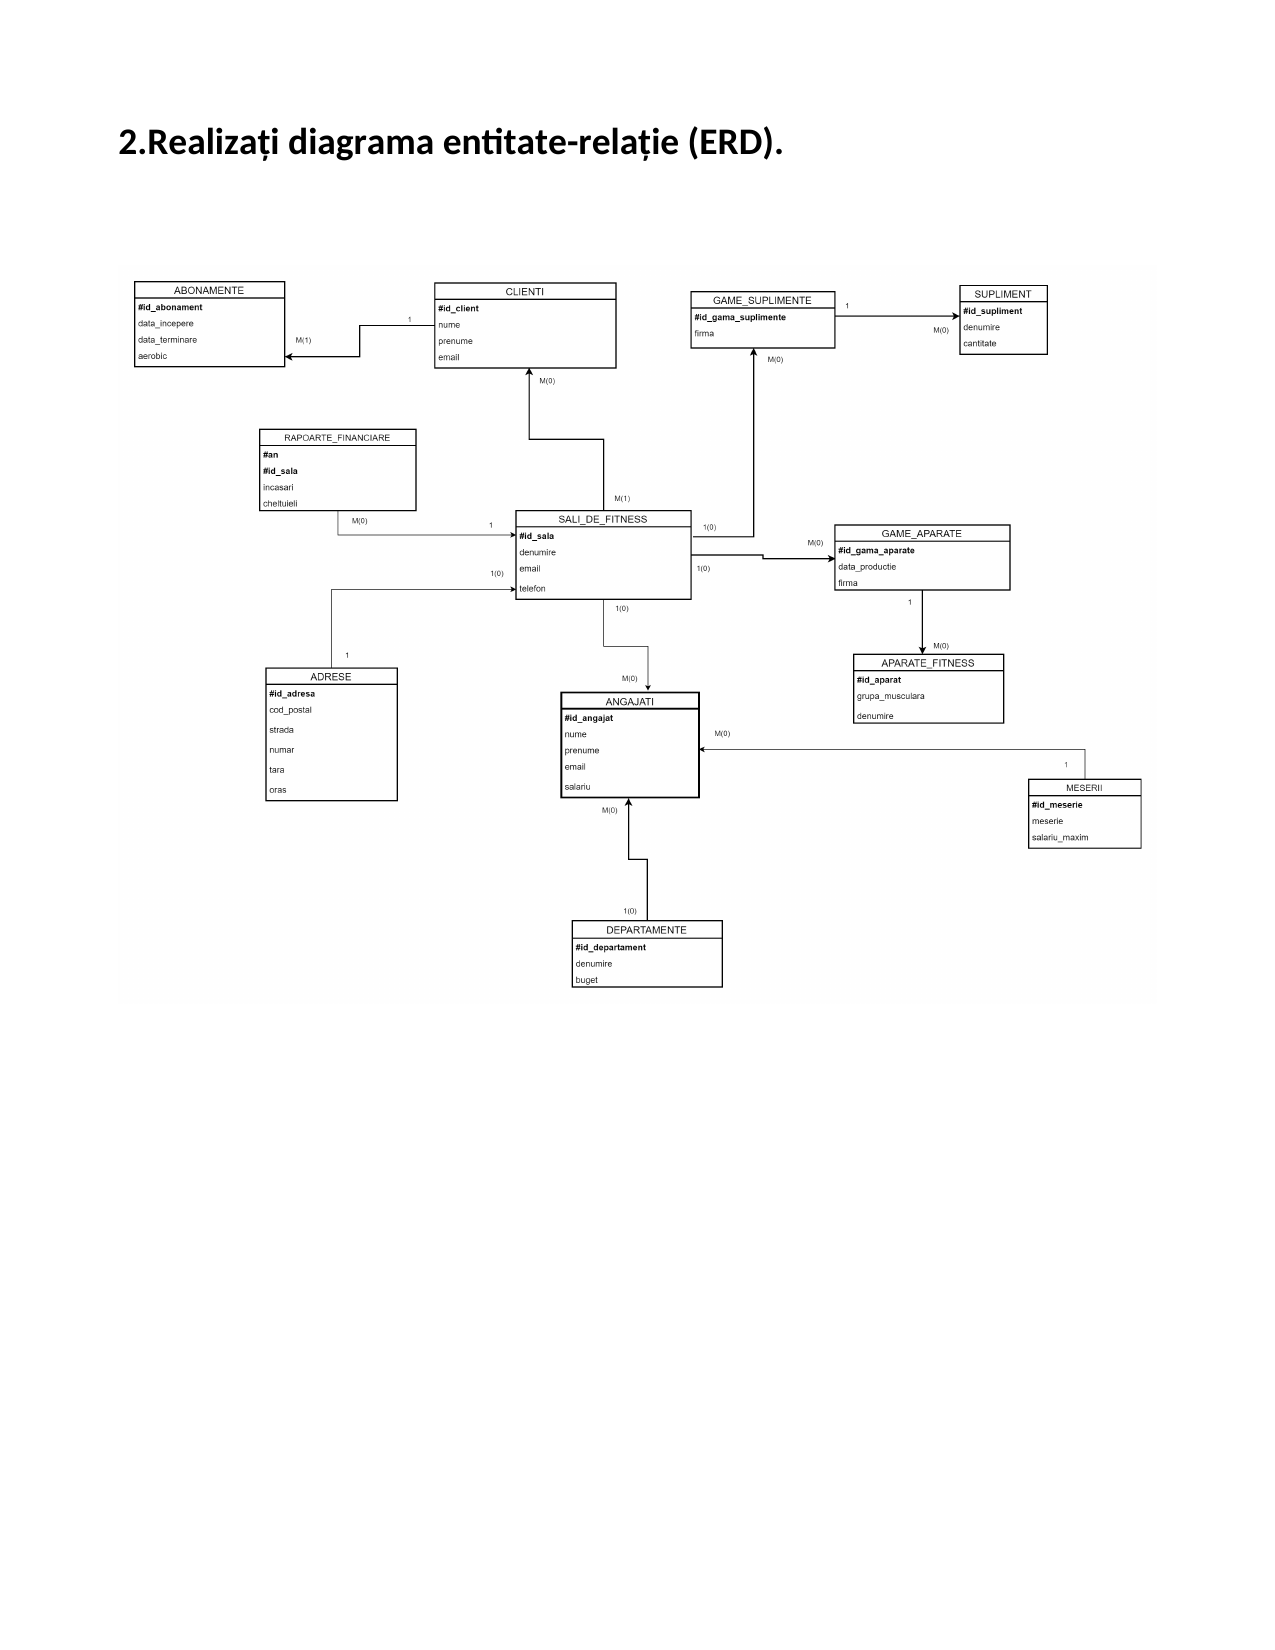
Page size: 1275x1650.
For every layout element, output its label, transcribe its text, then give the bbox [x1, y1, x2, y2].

picture [118, 265, 1157, 1004]
text 2.Realizați diagrama entitate-relație (ERD). [118, 118, 1157, 164]
